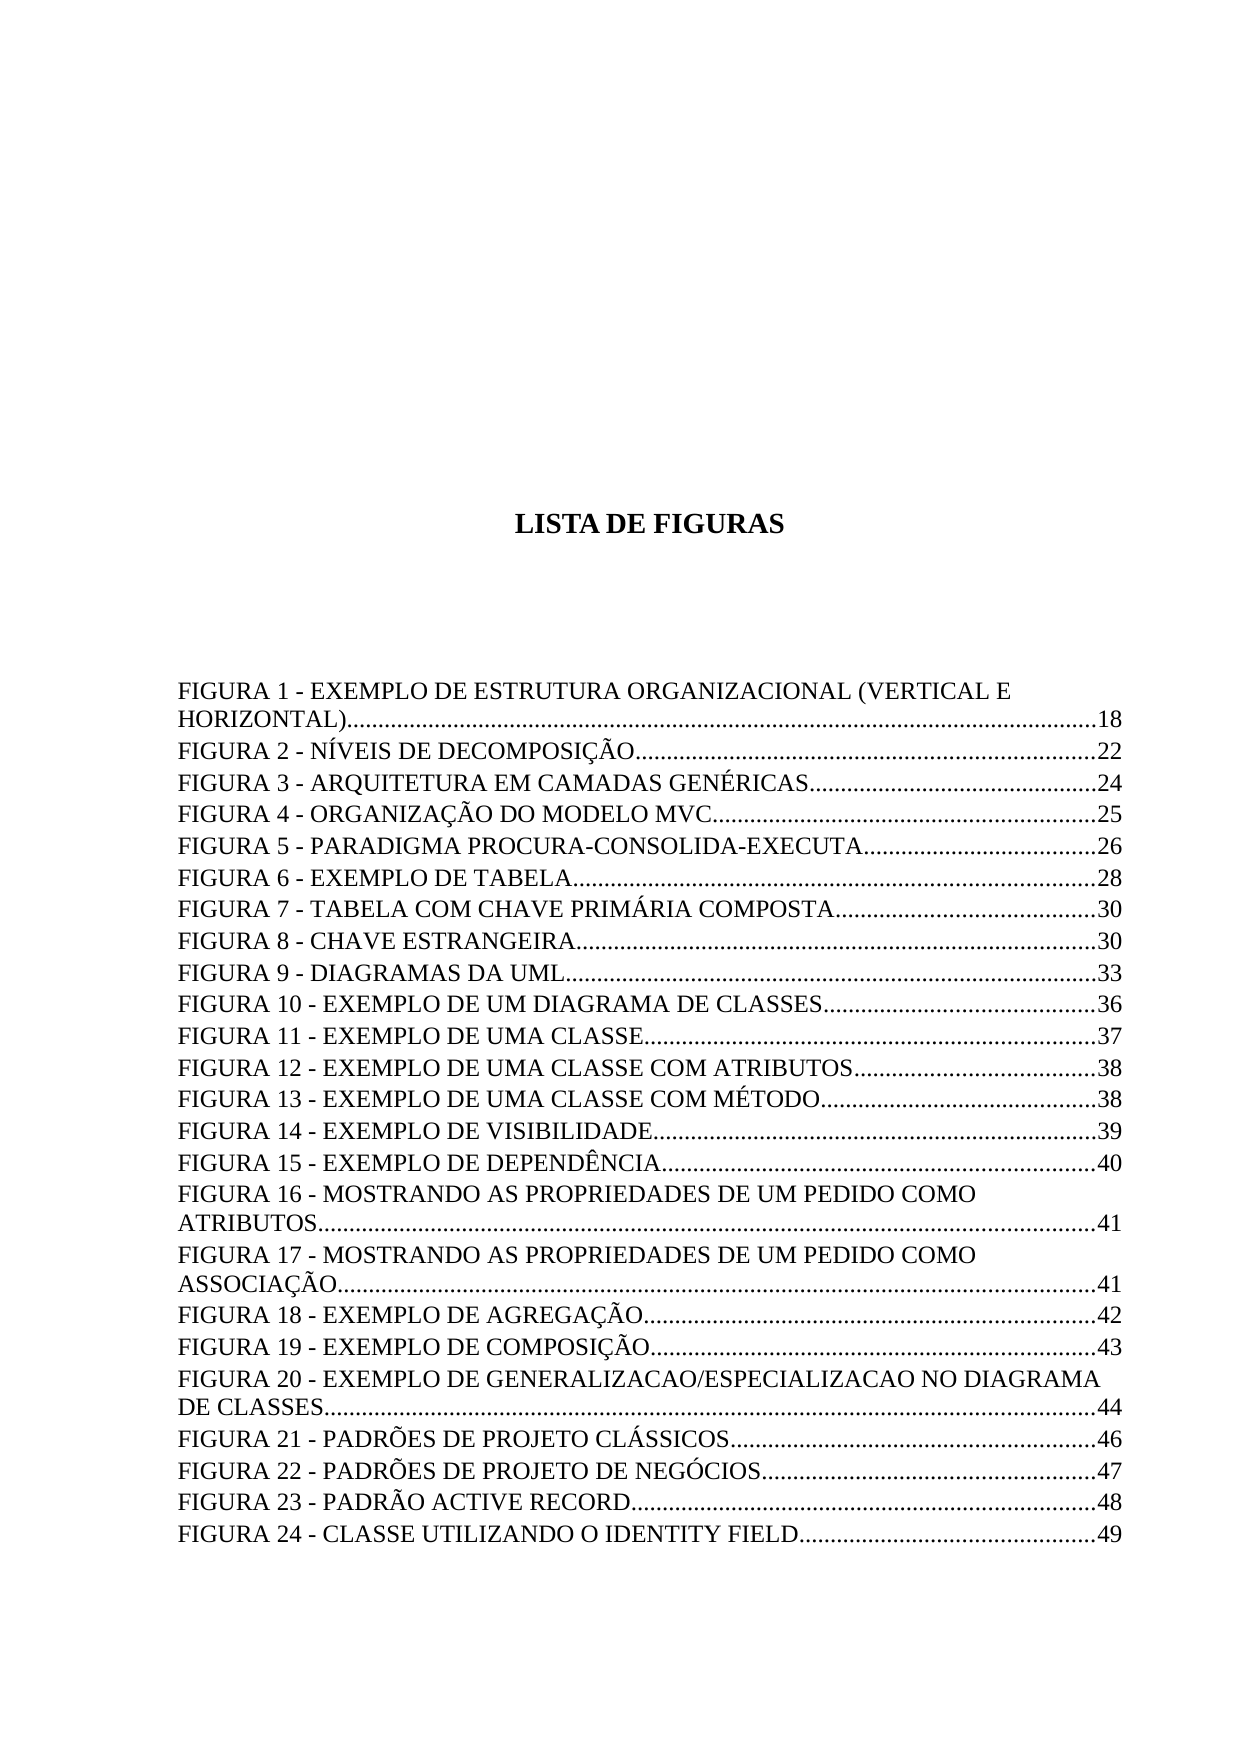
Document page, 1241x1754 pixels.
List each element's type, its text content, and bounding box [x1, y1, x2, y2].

text Figura 18 - Exemplo de agregação 42 [177, 1300, 1122, 1329]
text Figura 1 - Exemplo de estrutura organizacional (Vertical e Horizontal) 18 [177, 676, 1122, 733]
text Figura 12 - Exemplo de uma classe com atributos 38 [177, 1053, 1122, 1082]
text Figura 14 - Exemplo de visibilidade 39 [177, 1116, 1122, 1145]
text Figura 16 - Mostrando as propriedades de um pedido como atributos 41 [177, 1179, 1122, 1237]
text Figura 8 - Chave estrangeira 30 [177, 926, 1122, 955]
text Figura 6 - Exemplo de tabela 28 [177, 863, 1122, 892]
text Figura 17 - Mostrando as propriedades de um pedido como associação 41 [177, 1240, 1122, 1297]
text Figura 7 - Tabela com chave primária composta 30 [177, 894, 1122, 923]
text Figura 10 - Exemplo de um diagrama de classes 36 [177, 989, 1122, 1018]
text Figura 15 - Exemplo de dependência 40 [177, 1148, 1122, 1177]
text Figura 24 - Classe utilizando o Identity Field 49 [177, 1519, 1122, 1548]
text Figura 11 - Exemplo de uma classe 37 [177, 1021, 1122, 1050]
text Figura 19 - Exemplo de composição 43 [177, 1332, 1122, 1361]
text Figura 3 - Arquitetura em camadas genéricas 24 [177, 768, 1122, 797]
text Figura 5 - Paradigma procura-consolida-executa 26 [177, 831, 1122, 860]
text LISTA DE FIGURAS [177, 506, 1122, 540]
text Figura 2 - Níveis de Decomposição 22 [177, 736, 1122, 765]
text Figura 22 - Padrões de projeto de negócios 47 [177, 1456, 1122, 1484]
text Figura 23 - Padrão Active Record 48 [177, 1487, 1122, 1516]
text Figura 21 - Padrões de projeto clássicos 46 [177, 1424, 1122, 1453]
text Figura 9 - Diagramas da UML 33 [177, 958, 1122, 987]
text Figura 13 - Exemplo de uma classe com método 38 [177, 1084, 1122, 1113]
text Figura 20 - Exemplo de Generalizacao/Especializacao no diagrama de classes 44 [177, 1364, 1122, 1421]
text Figura 4 - Organização do modelo MVC 25 [177, 799, 1122, 828]
